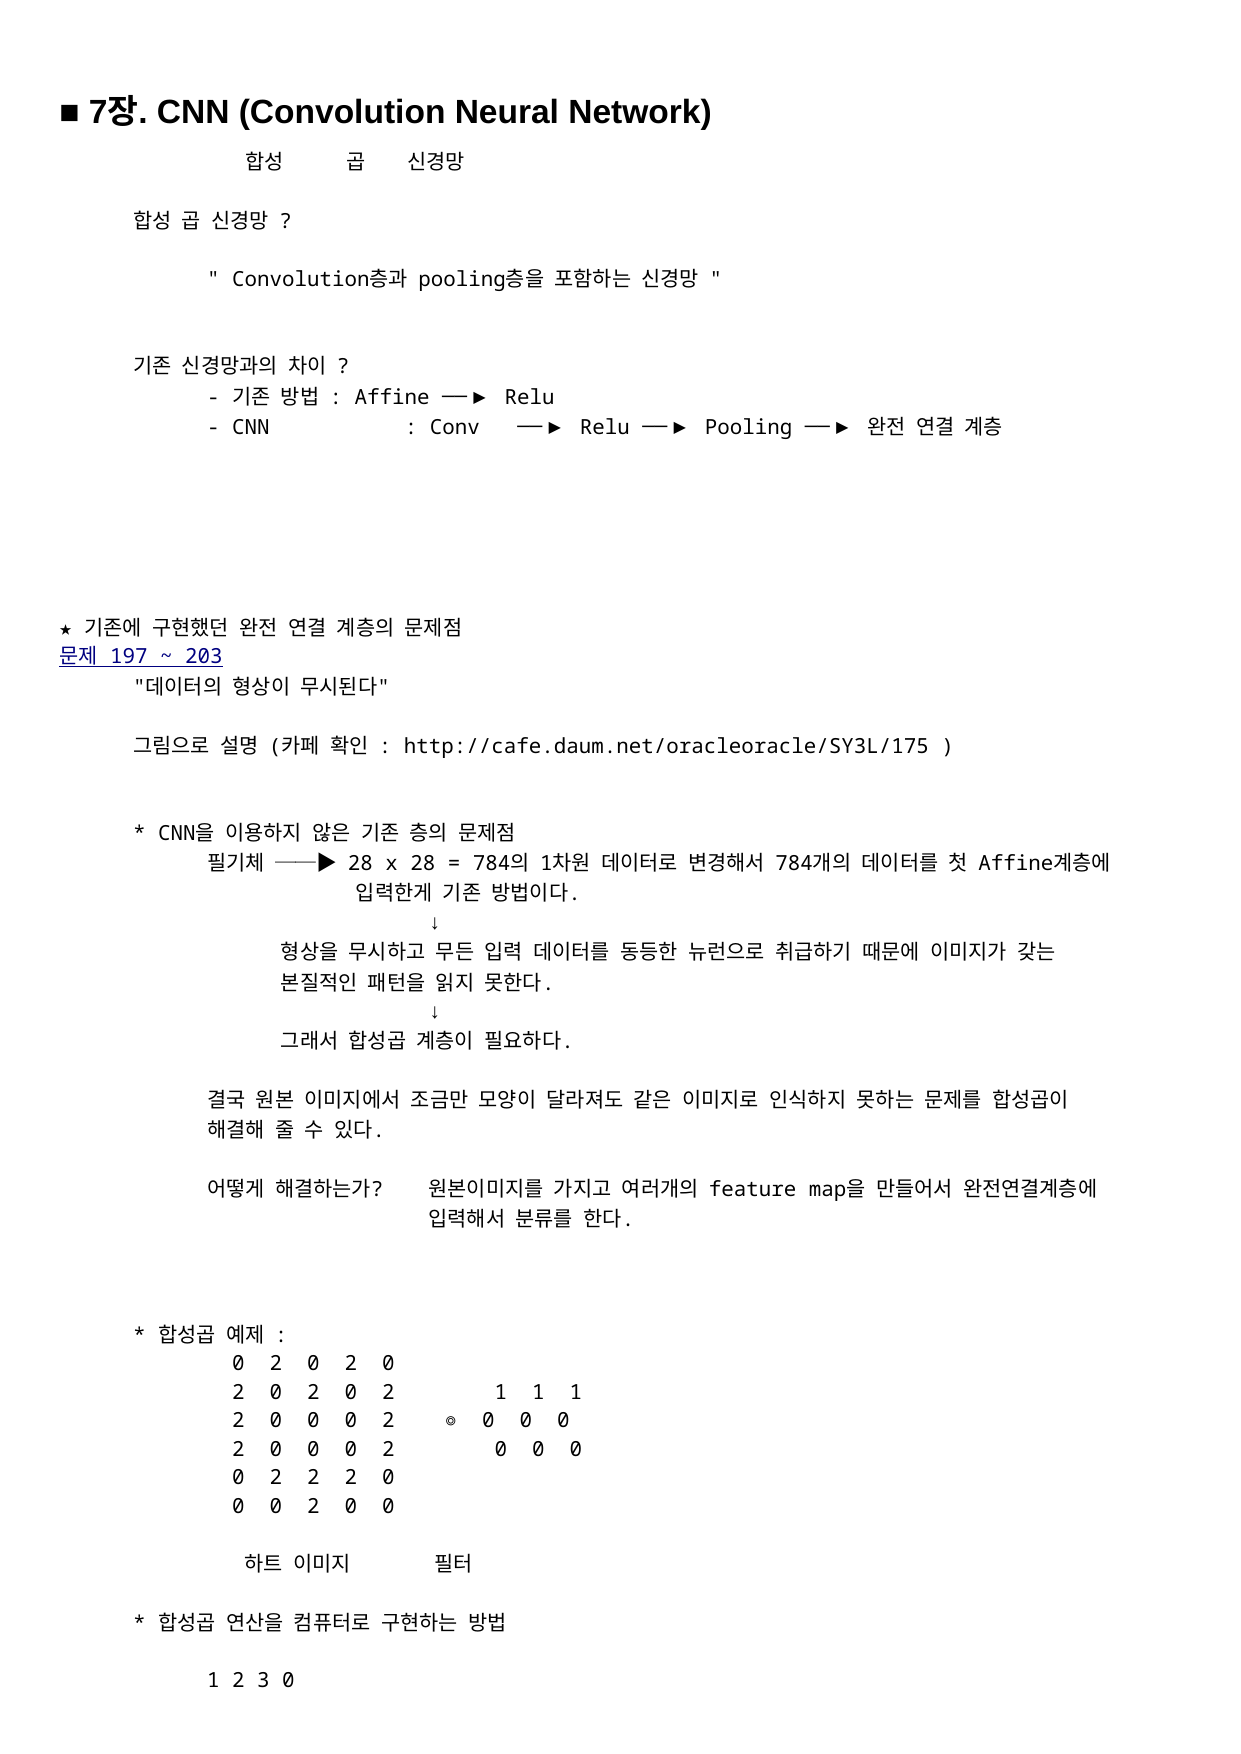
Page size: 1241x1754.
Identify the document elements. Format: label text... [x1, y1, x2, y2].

text 본질적인 패턴을 읽지 못한다. [59, 966, 1181, 996]
text 어떻게 해결하는가? 원본이미지를 가지고 여러개의 feature map을 만들어서 완전연결계층에 [59, 1172, 1181, 1203]
text 필기체 ──▶ 28 x 28 = 784의 1차원 데이터로 변경해서 784개의 데이터를 첫 Affine계층에 [59, 846, 1181, 877]
text - CNN : Conv ──▶ Relu ──▶ Pooling ──▶ 완전 연결 계층 [59, 410, 1181, 441]
text 입력한게 기존 방법이다. [59, 877, 1181, 907]
text 2 0 0 0 2 ◎ 0 0 0 [59, 1405, 1181, 1434]
text 0 2 2 2 0 [59, 1462, 1181, 1491]
text 합성 곱 신경망 [59, 145, 1181, 175]
text " Convolution층과 pooling층을 포함하는 신경망 " [59, 263, 1181, 293]
text 2 0 0 0 2 0 0 0 [59, 1434, 1181, 1462]
text ★ 기존에 구현했던 완전 연결 계층의 문제점 [59, 611, 1181, 642]
text 2 0 2 0 2 1 1 1 [59, 1377, 1181, 1405]
text 합성 곱 신경망 ? [59, 204, 1181, 234]
text * CNN을 이용하지 않은 기존 층의 문제점 [59, 816, 1181, 846]
text * 합성곱 연산을 컴퓨터로 구현하는 방법 [59, 1606, 1181, 1637]
text 하트 이미지 필터 [59, 1548, 1181, 1578]
text ↓ [59, 907, 1181, 935]
text 형상을 무시하고 무든 입력 데이터를 동등한 뉴런으로 취급하기 때문에 이미지가 갖는 [59, 935, 1181, 966]
text 문제 197 ~ 203 [59, 642, 1181, 670]
text * 합성곱 예제 : [59, 1318, 1181, 1348]
text 해결해 줄 수 있다. [59, 1113, 1181, 1144]
subtitle ■ 7장. CNN (Convolution Neural Network) [59, 84, 1181, 133]
text "데이터의 형상이 무시된다" [59, 670, 1181, 700]
text 0 2 0 2 0 [59, 1348, 1181, 1377]
text ↓ [59, 996, 1181, 1024]
text 결국 원본 이미지에서 조금만 모양이 달라져도 같은 이미지로 인식하지 못하는 문제를 합성곱이 [59, 1083, 1181, 1113]
text 그래서 합성곱 계층이 필요하다. [59, 1024, 1181, 1055]
text 1 2 3 0 [59, 1665, 1181, 1693]
text - 기존 방법 : Affine ──▶ Relu [59, 380, 1181, 410]
text 0 0 2 0 0 [59, 1491, 1181, 1519]
text 기존 신경망과의 차이 ? [59, 350, 1181, 380]
text 입력해서 분류를 한다. [59, 1203, 1181, 1233]
text 그림으로 설명 (카페 확인 : http://cafe.daum.net/oracleoracle/SY3L/175 ) [59, 729, 1181, 759]
